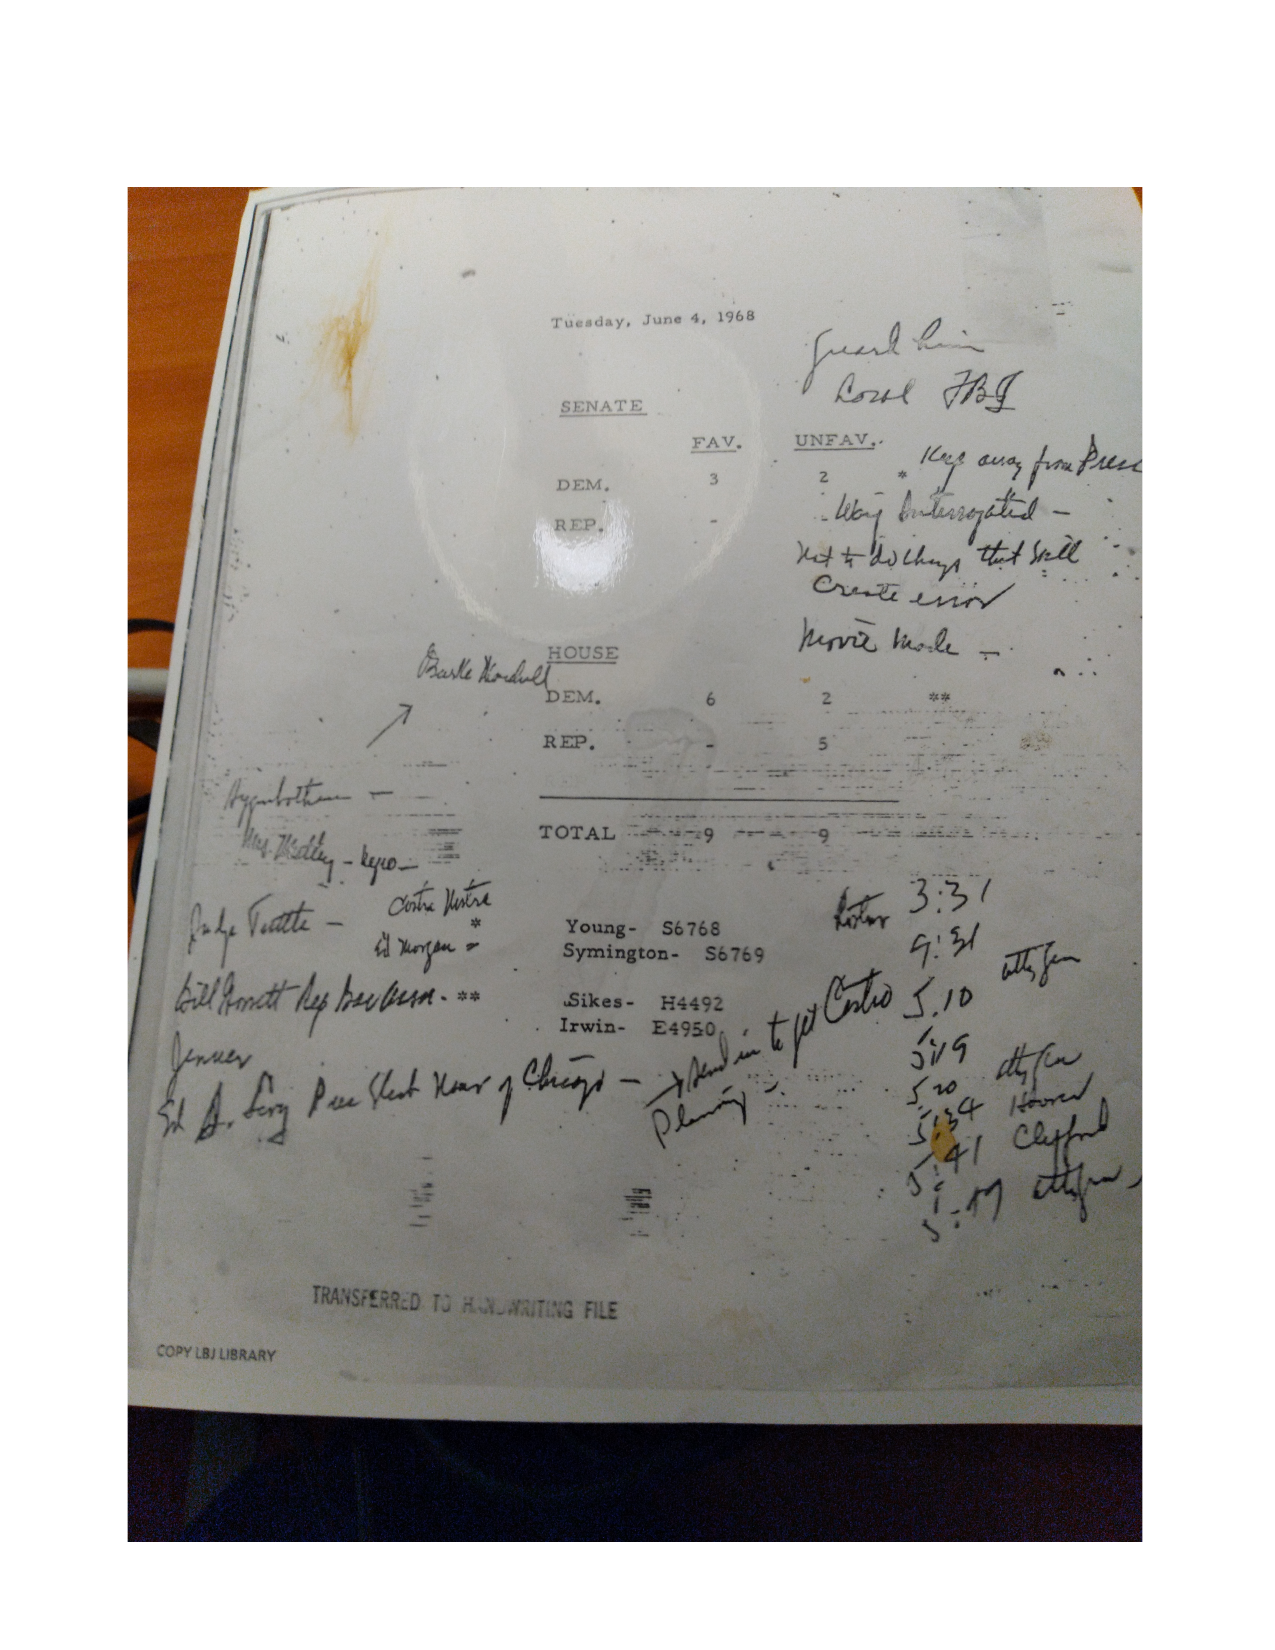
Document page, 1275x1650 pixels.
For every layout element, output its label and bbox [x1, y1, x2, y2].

picture [127, 187, 1143, 1542]
